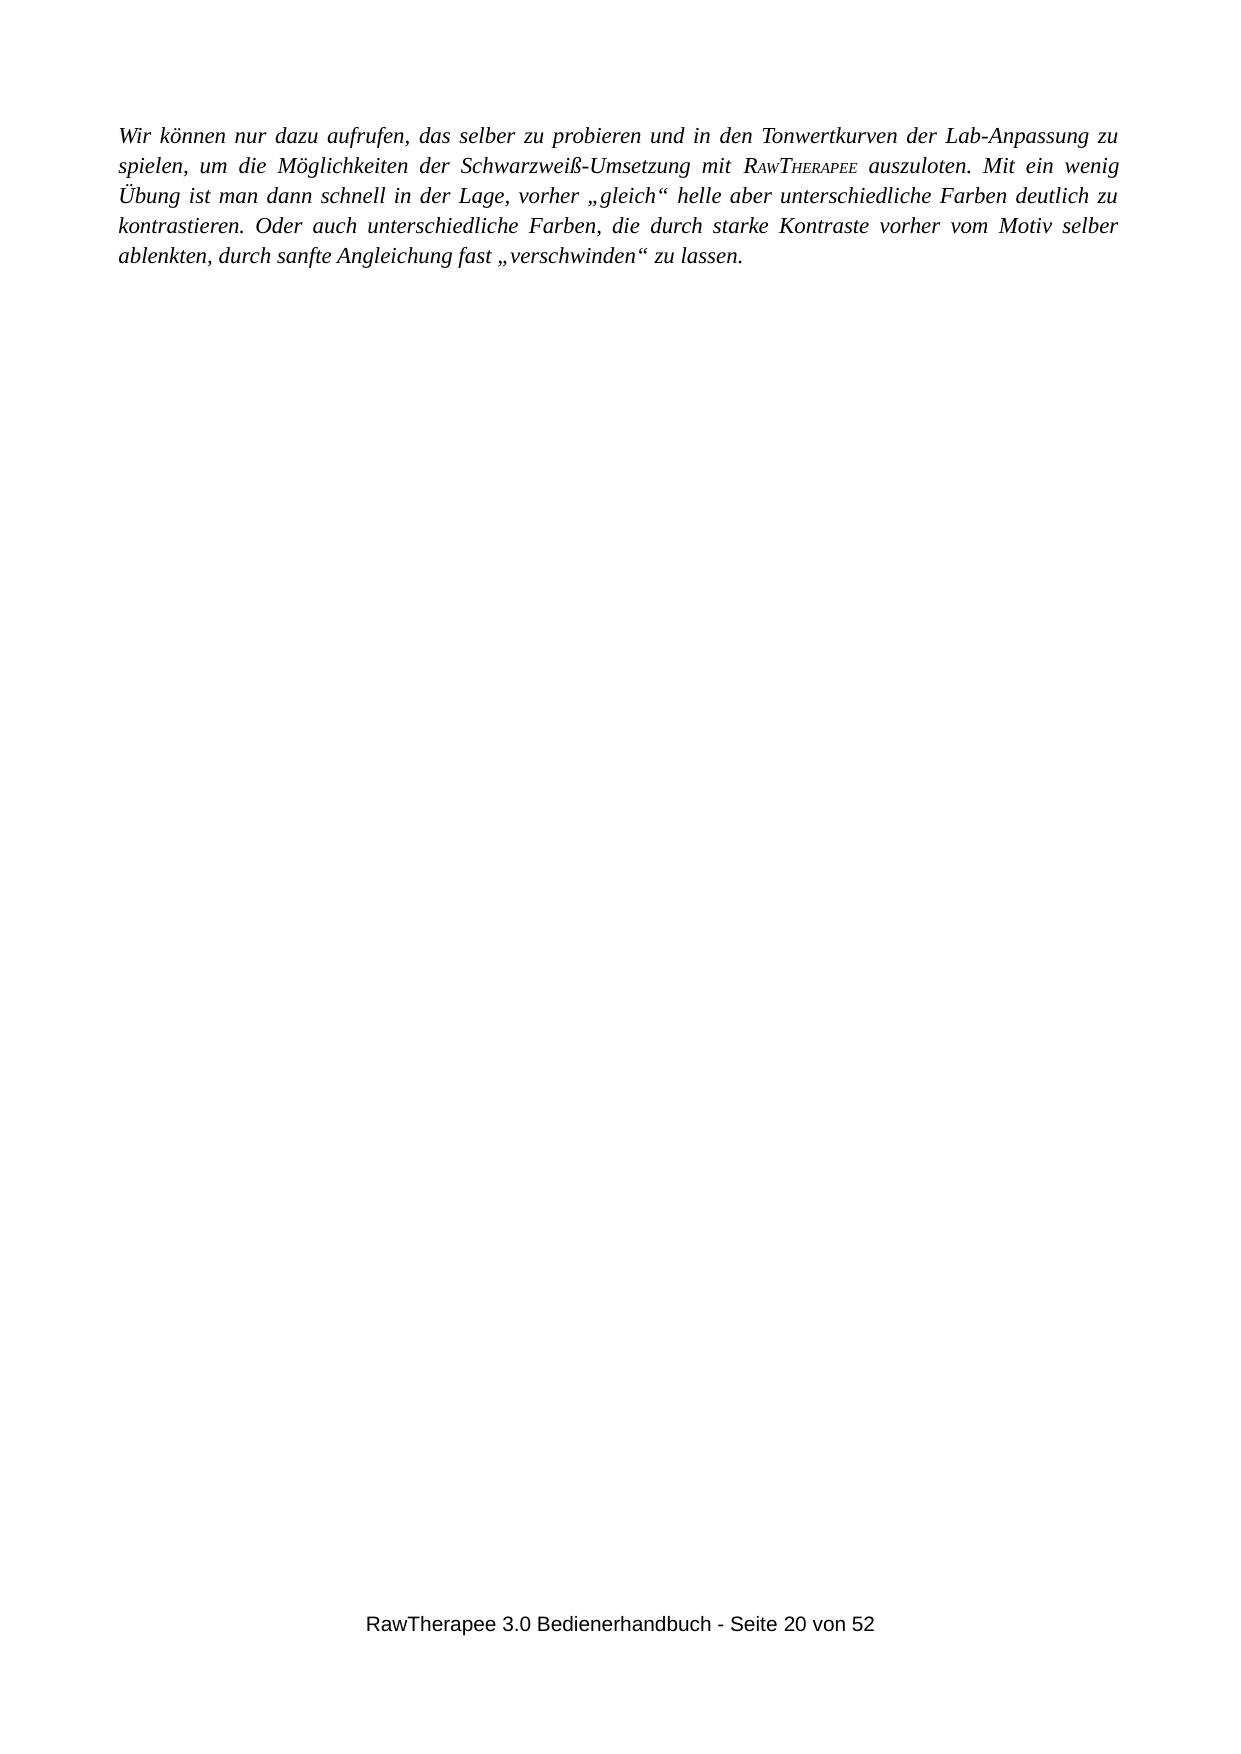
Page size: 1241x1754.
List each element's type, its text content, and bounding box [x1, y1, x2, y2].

text Wir können nur dazu aufrufen, das selber zu probieren und in den Tonwertkurven der Lab-Anpassung zu spielen, um die Möglichkeiten der Schwarzweiß-Umsetzung mit RawTherapee auszuloten. Mit ein wenig Übung ist man dann schnell in der Lage, vorher „gleich“ helle aber unterschiedliche Farben deutlich zu kontrastieren. Oder auch unterschiedliche Farben, die durch starke Kontraste vorher vom Motiv selber ablenkten, durch sanfte Angleichung fast „verschwinden“ zu lassen. [118, 118, 1122, 269]
